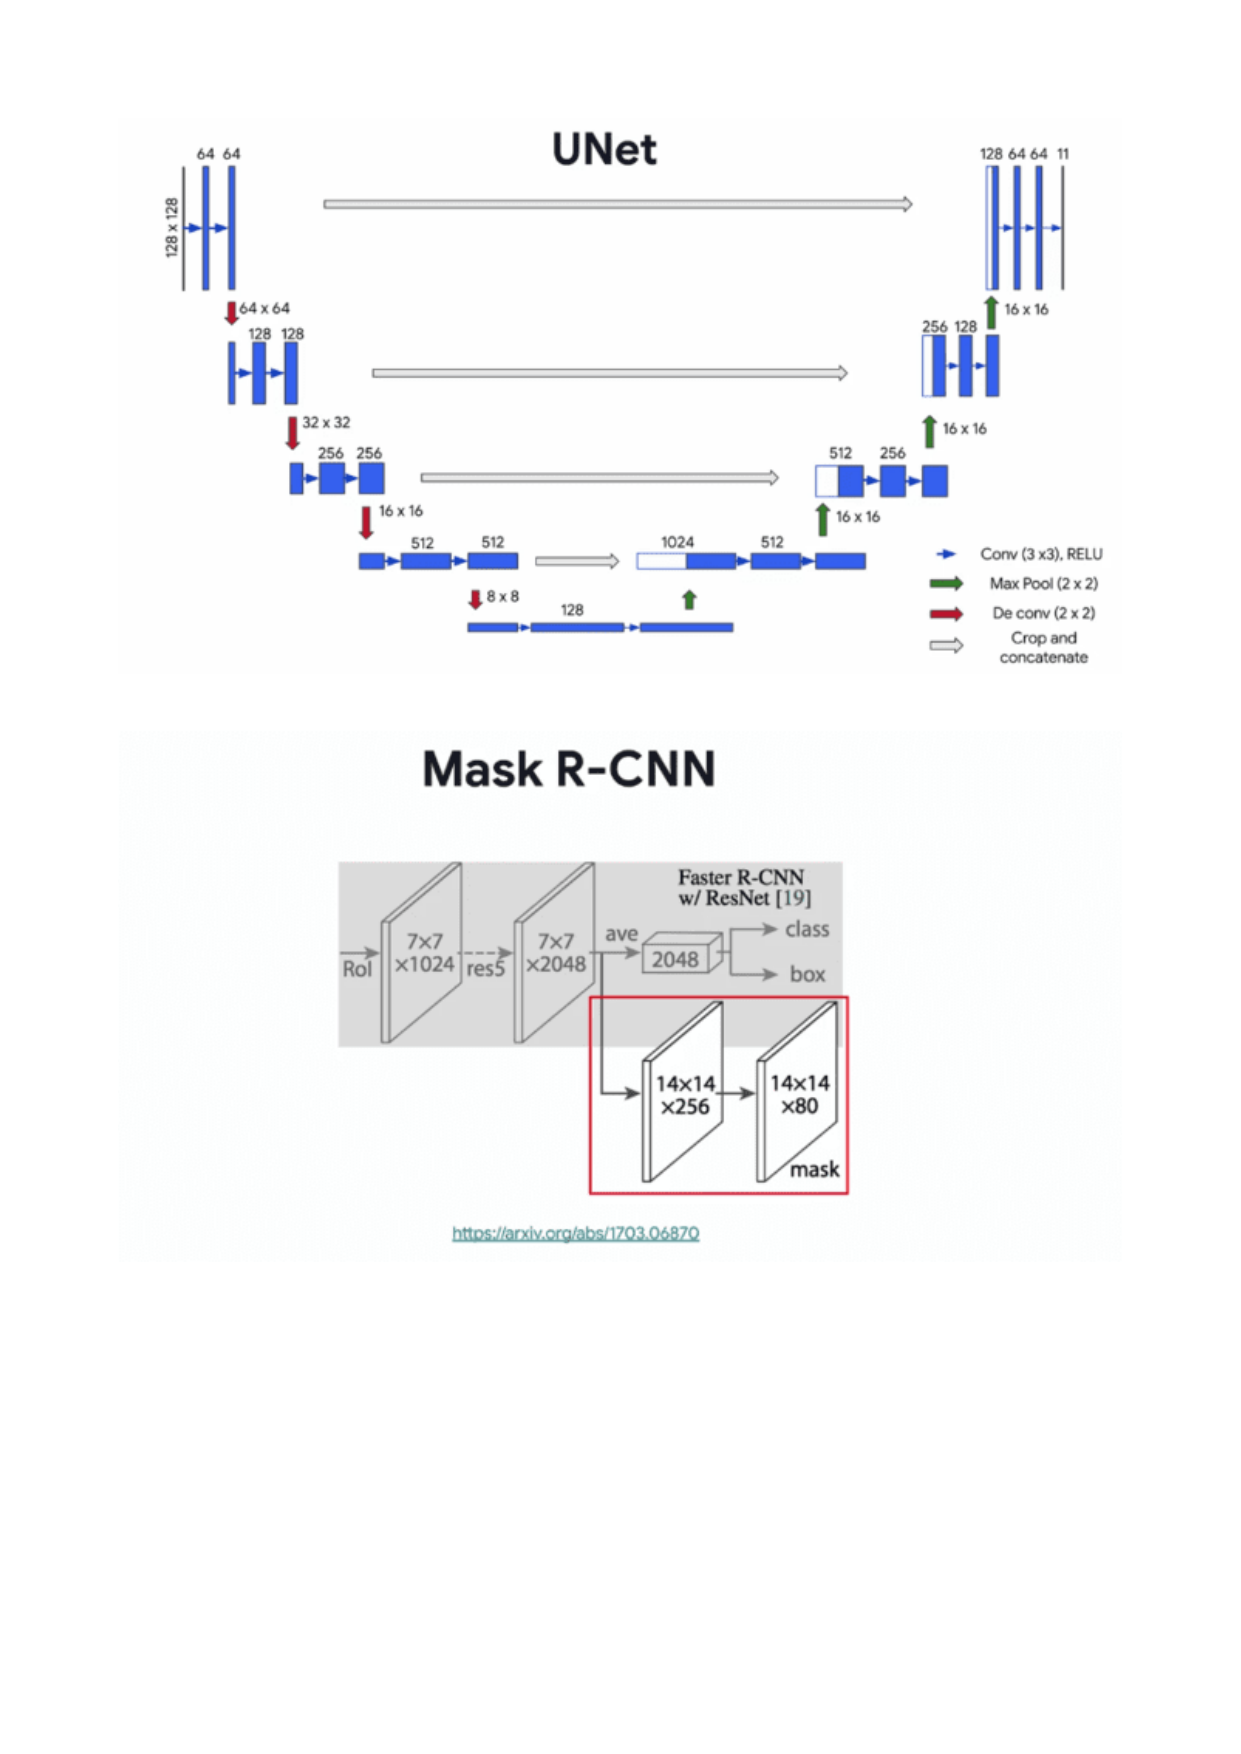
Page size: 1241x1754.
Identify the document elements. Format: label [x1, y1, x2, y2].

picture [118, 730, 1123, 1262]
picture [118, 118, 1123, 674]
